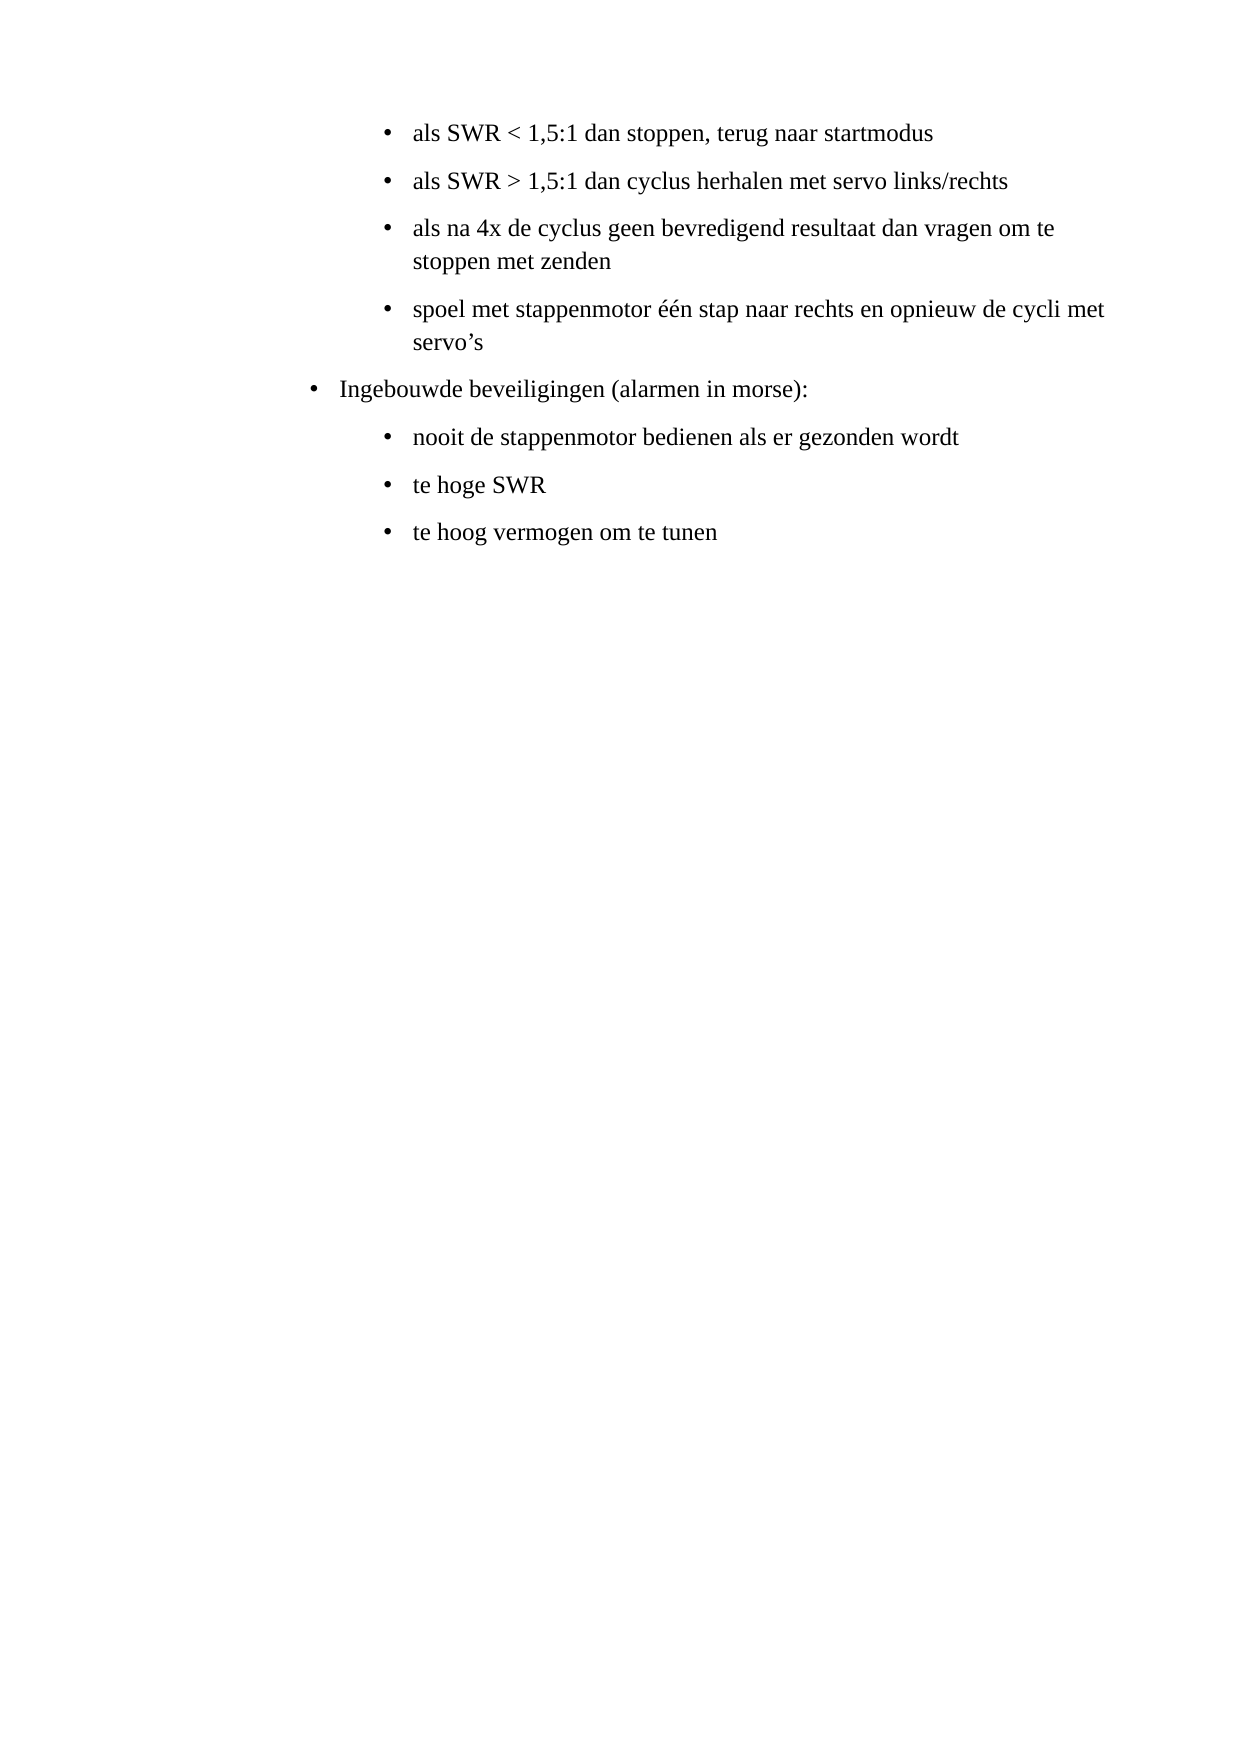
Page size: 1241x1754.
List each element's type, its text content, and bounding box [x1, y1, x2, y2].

list te hoge SWR [383, 470, 1122, 498]
list spoel met stappenmotor één stap naar rechts en opnieuw de cycli met servo’s [383, 294, 1122, 356]
list als SWR > 1,5:1 dan cyclus herhalen met servo links/rechts [383, 166, 1122, 194]
list als SWR < 1,5:1 dan stoppen, terug naar startmodus [383, 118, 1122, 147]
list nooit de stappenmotor bedienen als er gezonden wordt [383, 422, 1122, 451]
list Ingebouwde beveiligingen (alarmen in morse): [309, 374, 1122, 403]
list als na 4x de cyclus geen bevredigend resultaat dan vragen om te stoppen met zenden [383, 213, 1122, 275]
list te hoog vermogen om te tunen [383, 517, 1122, 546]
